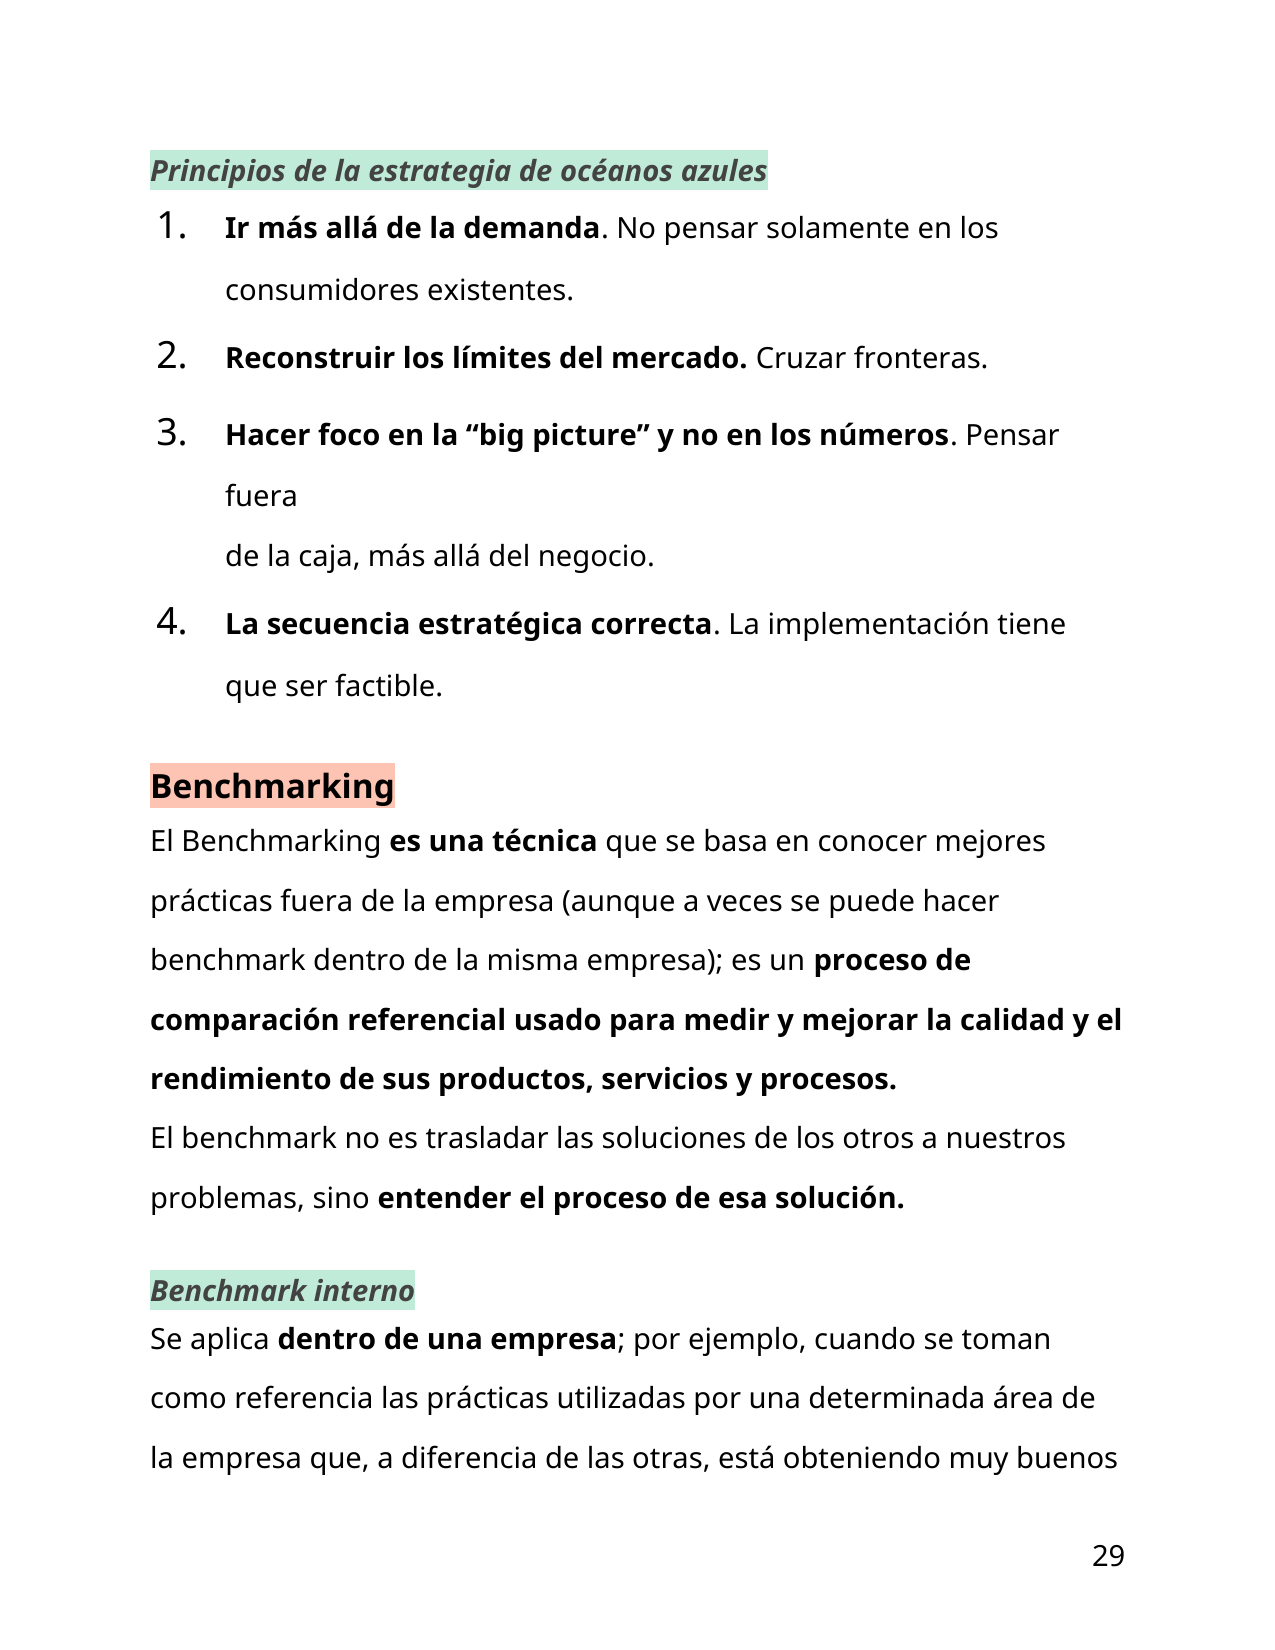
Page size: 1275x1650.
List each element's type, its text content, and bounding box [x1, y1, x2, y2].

list Hacer foco en la “big picture” y no en los números. Pensar fuera de la caja, más allá del negocio. [187, 405, 1125, 575]
text Se aplica dentro de una empresa; por ejemplo, cuando se toman como referencia las prácticas utilizadas por una determinada área de la empresa que, a diferencia de las otras, está obteniendo muy buenos [150, 1318, 1125, 1477]
list La secuencia estratégica correcta. La implementación tiene que ser factible. [187, 595, 1125, 705]
subtitle Principios de la estrategia de océanos azules [768, 150, 1125, 190]
subtitle Benchmark interno [415, 1270, 1125, 1310]
text El benchmark no es trasladar las soluciones de los otros a nuestros problemas, sino entender el proceso de esa solución. [150, 1118, 1125, 1217]
text El Benchmarking es una técnica que se basa en conocer mejores prácticas fuera de la empresa (aunque a veces se puede hacer benchmark dentro de la misma empresa); es un proceso de comparación referencial usado para medir y mejorar la calidad y el rendimiento de sus productos, servicios y procesos. [150, 820, 1125, 1098]
list Reconstruir los límites del mercado. Cruzar fronteras. [187, 328, 1125, 379]
list Ir más allá de la demanda. No pensar solamente en los consumidores existentes. [187, 198, 1125, 308]
subtitle Benchmarking [150, 762, 1125, 808]
